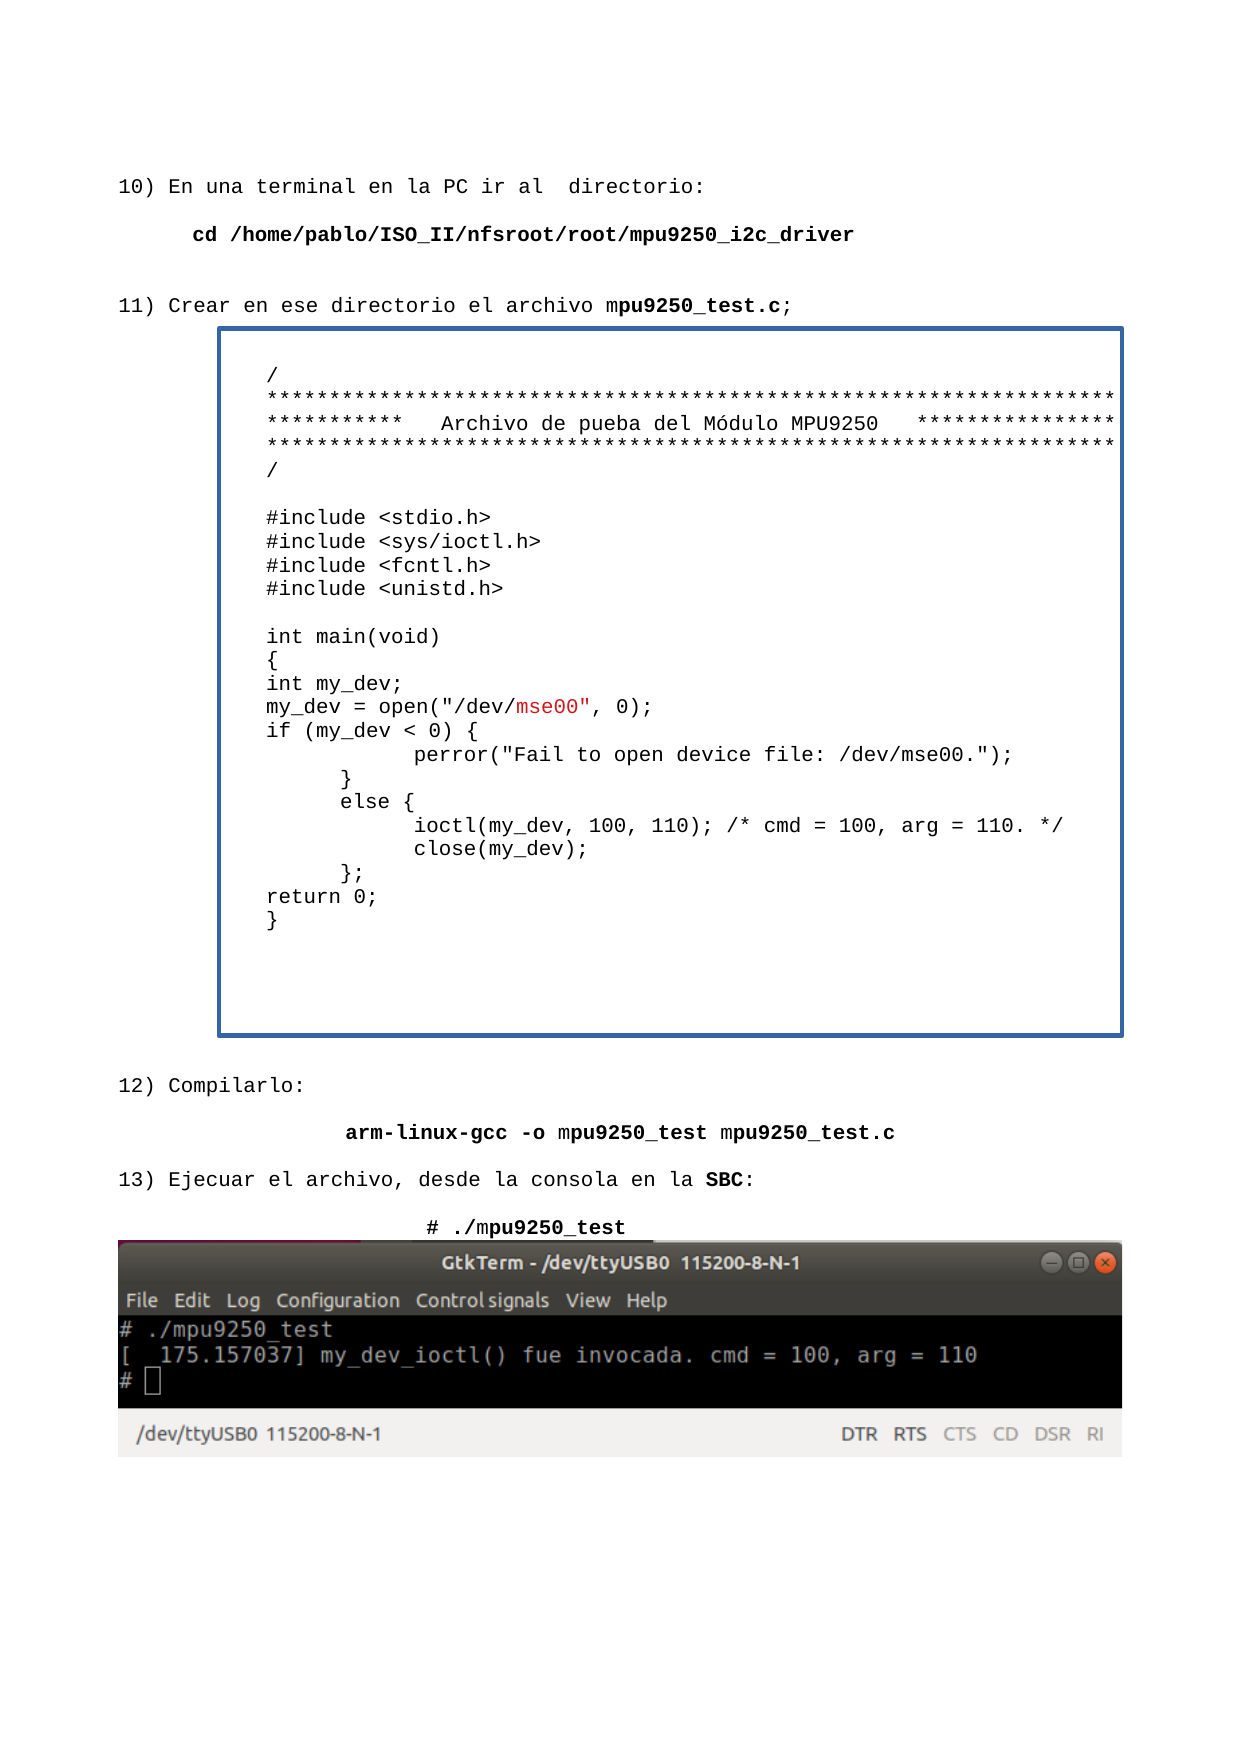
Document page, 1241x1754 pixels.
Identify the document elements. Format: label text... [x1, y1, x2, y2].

text else { [266, 791, 1120, 815]
text int main(void) [266, 626, 1120, 649]
text }; [266, 862, 1120, 886]
text my_dev = open("/dev/mse00", 0); [266, 697, 1120, 720]
text 13) Ejecuar el archivo, desde la consola en la SBC: [118, 1169, 1122, 1193]
text close(my_dev); [266, 838, 1120, 862]
text #include <sys/ioctl.h> [266, 531, 1120, 555]
text #include <stdio.h> [266, 507, 1120, 531]
text 10) En una terminal en la PC ir al directorio: [118, 176, 1122, 200]
text 11) Crear en ese directorio el archivo mpu9250_test.c; [118, 294, 1122, 318]
text } [266, 909, 1120, 933]
text /******************************************************************** [266, 366, 1120, 413]
text { [266, 649, 1120, 673]
text ioctl(my_dev, 100, 110); /* cmd = 100, arg = 110. */ [266, 815, 1120, 838]
text *********** Archivo de pueba del Módulo MPU9250 **************** [266, 413, 1120, 436]
text #include <fcntl.h> [266, 555, 1120, 578]
text cd /home/pablo/ISO_II/nfsroot/root/mpu9250_i2c_driver [118, 224, 1122, 247]
picture [118, 1240, 1123, 1457]
text if (my_dev < 0) { [266, 720, 1120, 744]
text #include <unistd.h> [266, 578, 1120, 602]
text 12) Compilarlo: [118, 1075, 1122, 1098]
text int my_dev; [266, 673, 1120, 697]
text return 0; [266, 886, 1120, 909]
text ********************************************************************/ [266, 436, 1120, 484]
text } [266, 767, 1120, 791]
text # ./mpu9250_test [118, 1217, 1122, 1240]
text perror("Fail to open device file: /dev/mse00."); [266, 744, 1120, 767]
text arm-linux-gcc -o mpu9250_test mpu9250_test.c [118, 1122, 1122, 1146]
